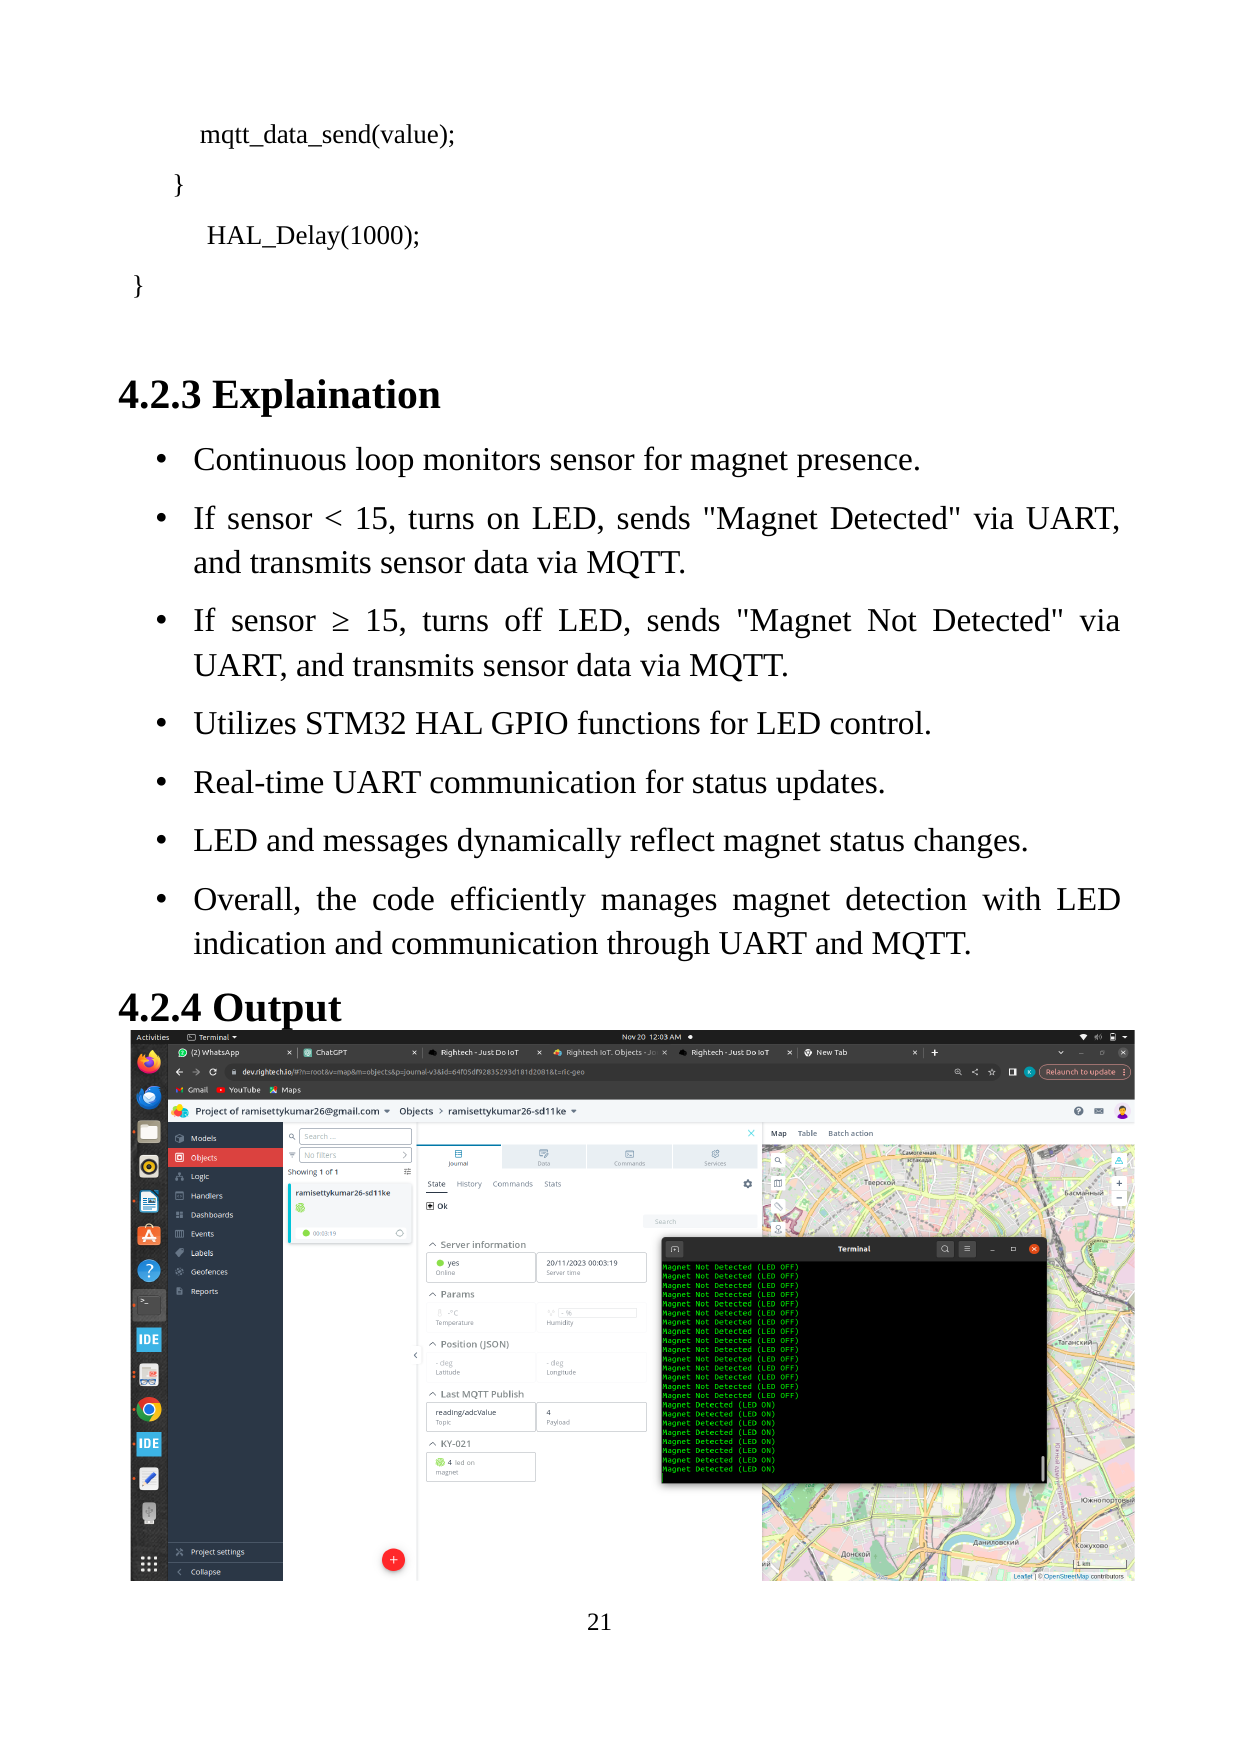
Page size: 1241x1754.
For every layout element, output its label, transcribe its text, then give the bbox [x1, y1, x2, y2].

list If sensor ≥ 15, turns off LED, sends "Magnet Not Detected" via UART, and transmits sensor data via MQTT. [156, 601, 1122, 683]
list Real-time UART communication for status updates. [156, 762, 1122, 800]
text HAL_Delay(1000); [118, 219, 1122, 250]
text mqtt_data_send(value); [118, 118, 1122, 149]
text } [118, 168, 1122, 199]
picture [130, 1030, 1135, 1581]
list LED and messages dynamically reflect magnet status changes. [156, 821, 1122, 859]
text 4.2.4 Output [118, 982, 1122, 1030]
text } [118, 269, 1122, 300]
list Utilizes STM32 HAL GPIO functions for LED control. [156, 703, 1122, 742]
list Overall, the code efficiently manages magnet detection with LED indication and communication through UART and MQTT. [156, 879, 1122, 962]
text 4.2.3 Explaination [118, 370, 1122, 418]
list If sensor < 15, turns on LED, sends "Magnet Detected" via UART, and transmits sensor data via MQTT. [156, 498, 1122, 580]
list Continuous loop monitors sensor for magnet presence. [156, 439, 1122, 478]
